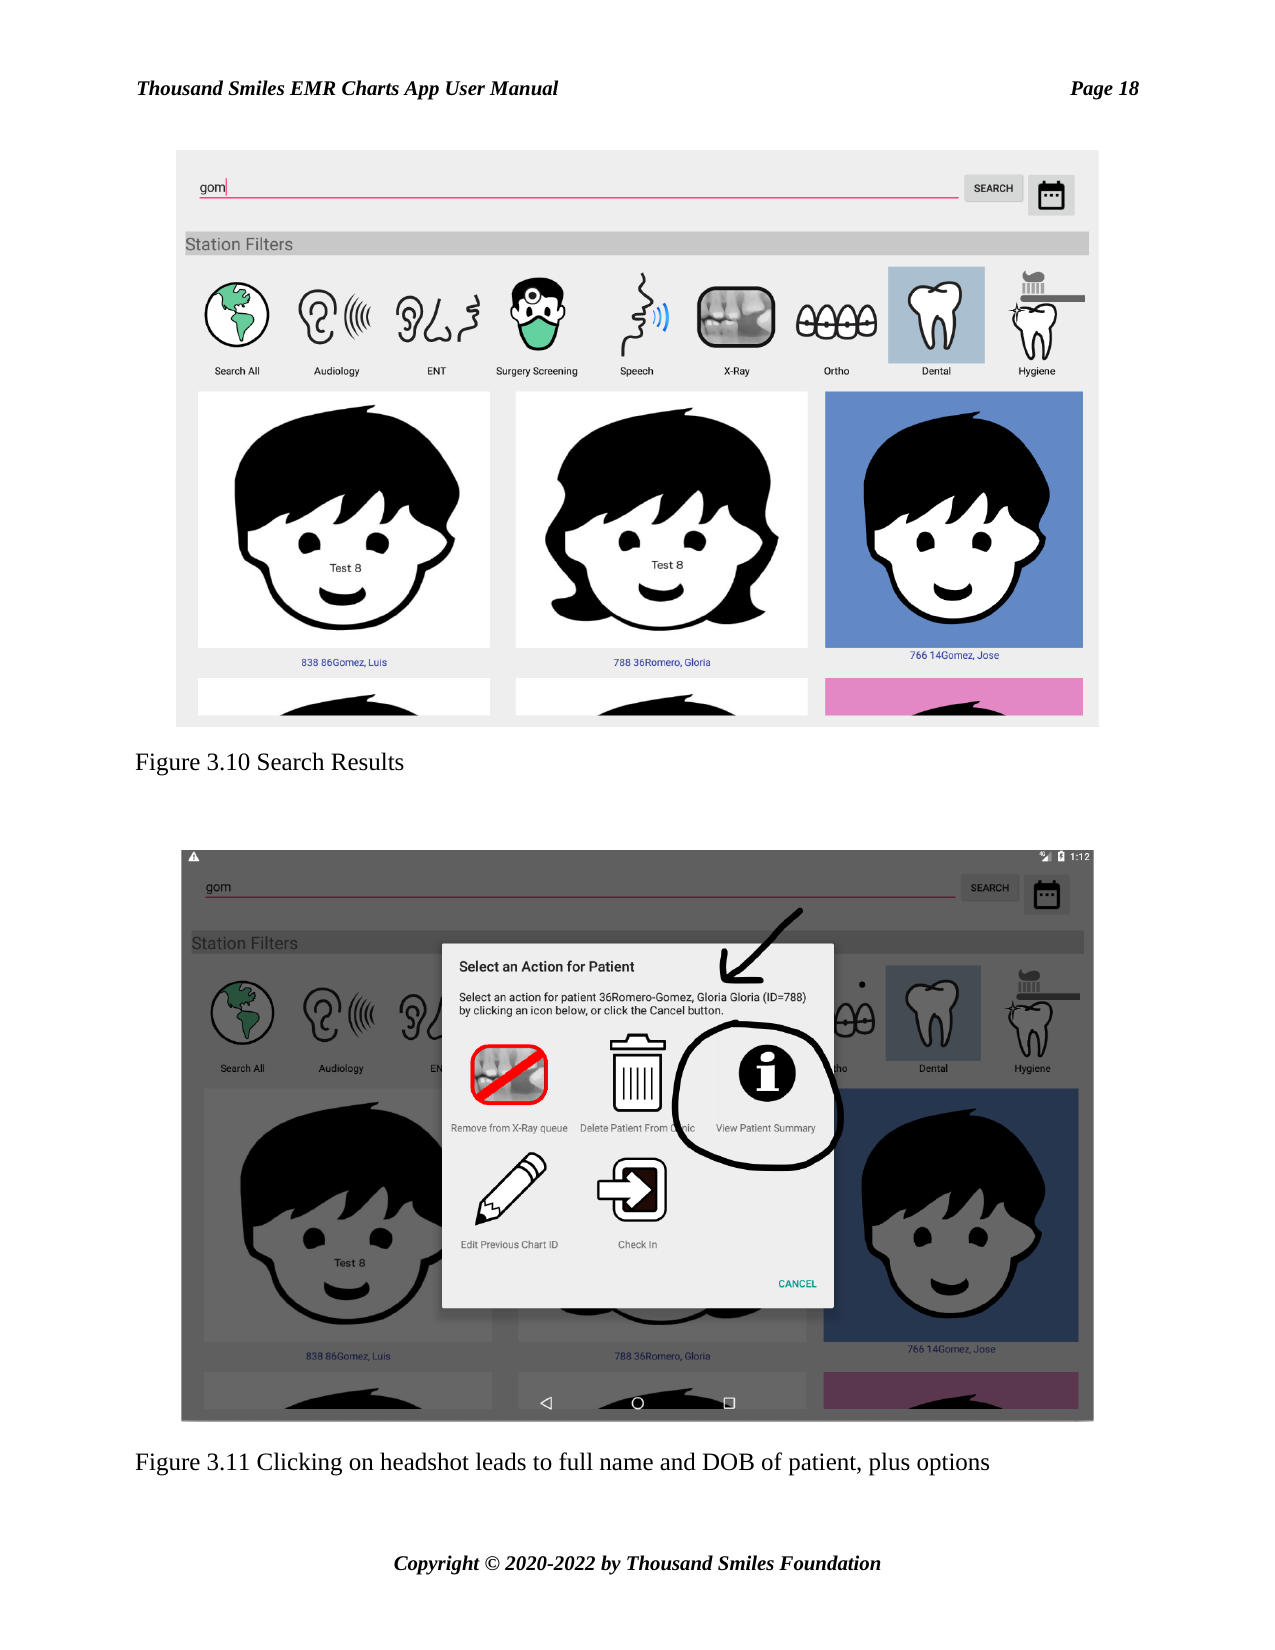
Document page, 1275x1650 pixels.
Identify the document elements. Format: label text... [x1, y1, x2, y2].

picture [181, 850, 1094, 1422]
text Figure 3.10 Search Results [135, 750, 1140, 775]
text Figure 3.11 Clicking on headshot leads to full name and DOB of patient, plus options [135, 1450, 1140, 1475]
picture [176, 150, 1099, 727]
